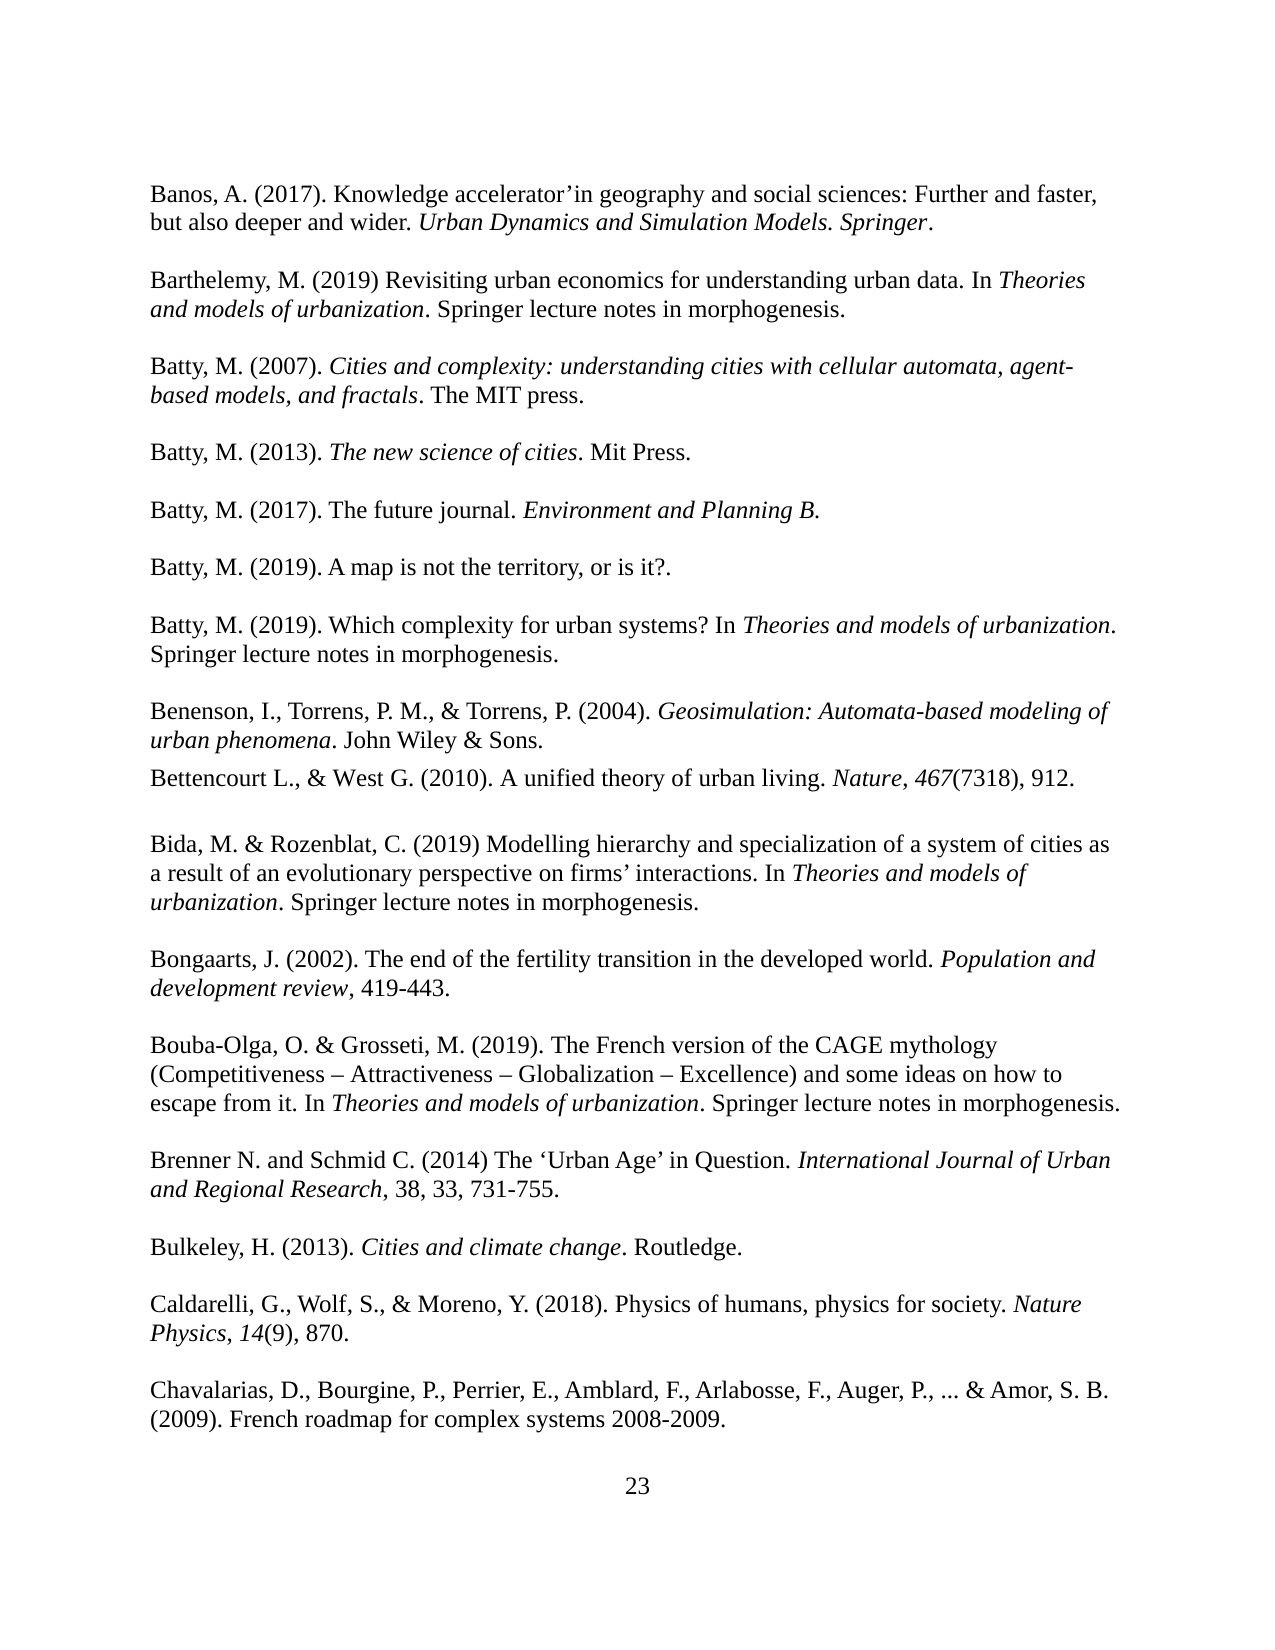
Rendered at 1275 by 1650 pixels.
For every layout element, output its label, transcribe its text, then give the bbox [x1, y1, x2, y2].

text Benenson, I., Torrens, P. M., & Torrens, P. (2004). Geosimulation: Automata-based modeling of urban phenomena. John Wiley & Sons. [150, 696, 1125, 754]
text Bongaarts, J. (2002). The end of the fertility transition in the developed world. Population and development review, 419-443. [150, 944, 1125, 1002]
text Batty, M. (2019). A map is not the territory, or is it?. [150, 552, 1125, 581]
text Bouba-Olga, O. & Grosseti, M. (2019). The French version of the CAGE mythology (Competitiveness – Attractiveness – Globalization – Excellence) and some ideas on how to escape from it. In Theories and models of urbanization. Springer lecture notes in morphogenesis. [150, 1030, 1125, 1117]
text Batty, M. (2007). Cities and complexity: understanding cities with cellular automata, agent-based models, and fractals. The MIT press. [150, 351, 1125, 409]
text Batty, M. (2017). The future journal. Environment and Planning B. [150, 495, 1125, 524]
text Bulkeley, H. (2013). Cities and climate change. Routledge. [150, 1232, 1125, 1260]
text Bida, M. & Rozenblat, C. (2019) Modelling hierarchy and specialization of a system of cities as a result of an evolutionary perspective on firms’ interactions. In Theories and models of urbanization. Springer lecture notes in morphogenesis. [150, 829, 1125, 915]
text Batty, M. (2013). The new science of cities. Mit Press. [150, 437, 1125, 466]
text Brenner N. and Schmid C. (2014) The ‘Urban Age’ in Question. International Journal of Urban and Regional Research, 38, 33, 731-755. [150, 1145, 1125, 1203]
text Bettencourt L., & West G. (2010). A unified theory of urban living. Nature, 467(7318), 912. [150, 763, 1125, 791]
text Caldarelli, G., Wolf, S., & Moreno, Y. (2018). Physics of humans, physics for society. Nature Physics, 14(9), 870. [150, 1289, 1125, 1347]
text Banos, A. (2017). Knowledge accelerator’in geography and social sciences: Further and faster, but also deeper and wider. Urban Dynamics and Simulation Models. Springer. [150, 179, 1125, 236]
text Barthelemy, M. (2019) Revisiting urban economics for understanding urban data. In Theories and models of urbanization. Springer lecture notes in morphogenesis. [150, 265, 1125, 322]
text Batty, M. (2019). Which complexity for urban systems? In Theories and models of urbanization. Springer lecture notes in morphogenesis. [150, 610, 1125, 667]
text Chavalarias, D., Bourgine, P., Perrier, E., Amblard, F., Arlabosse, F., Auger, P., ... & Amor, S. B. (2009). French roadmap for complex systems 2008-2009. [150, 1375, 1125, 1433]
